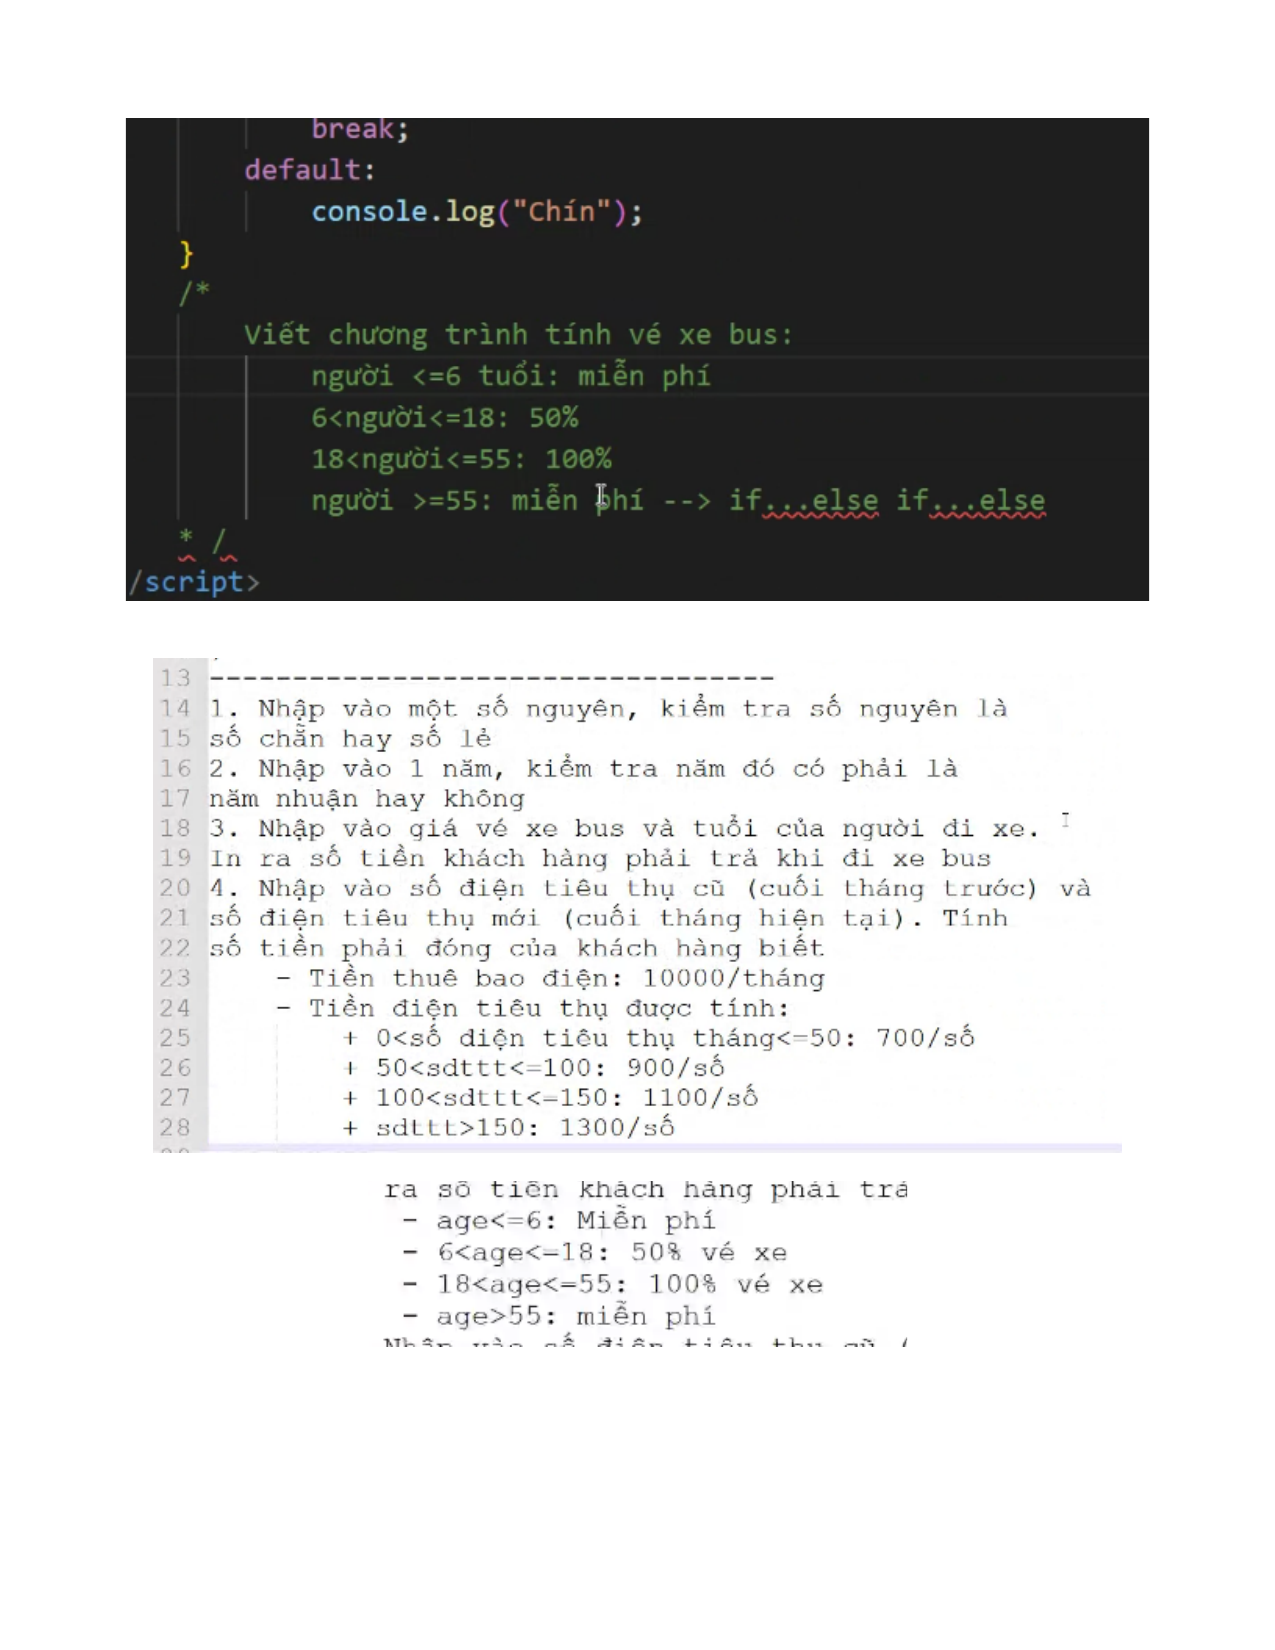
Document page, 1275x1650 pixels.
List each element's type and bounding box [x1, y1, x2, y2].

picture [153, 658, 1122, 1153]
picture [125, 118, 1150, 601]
picture [368, 1181, 908, 1347]
